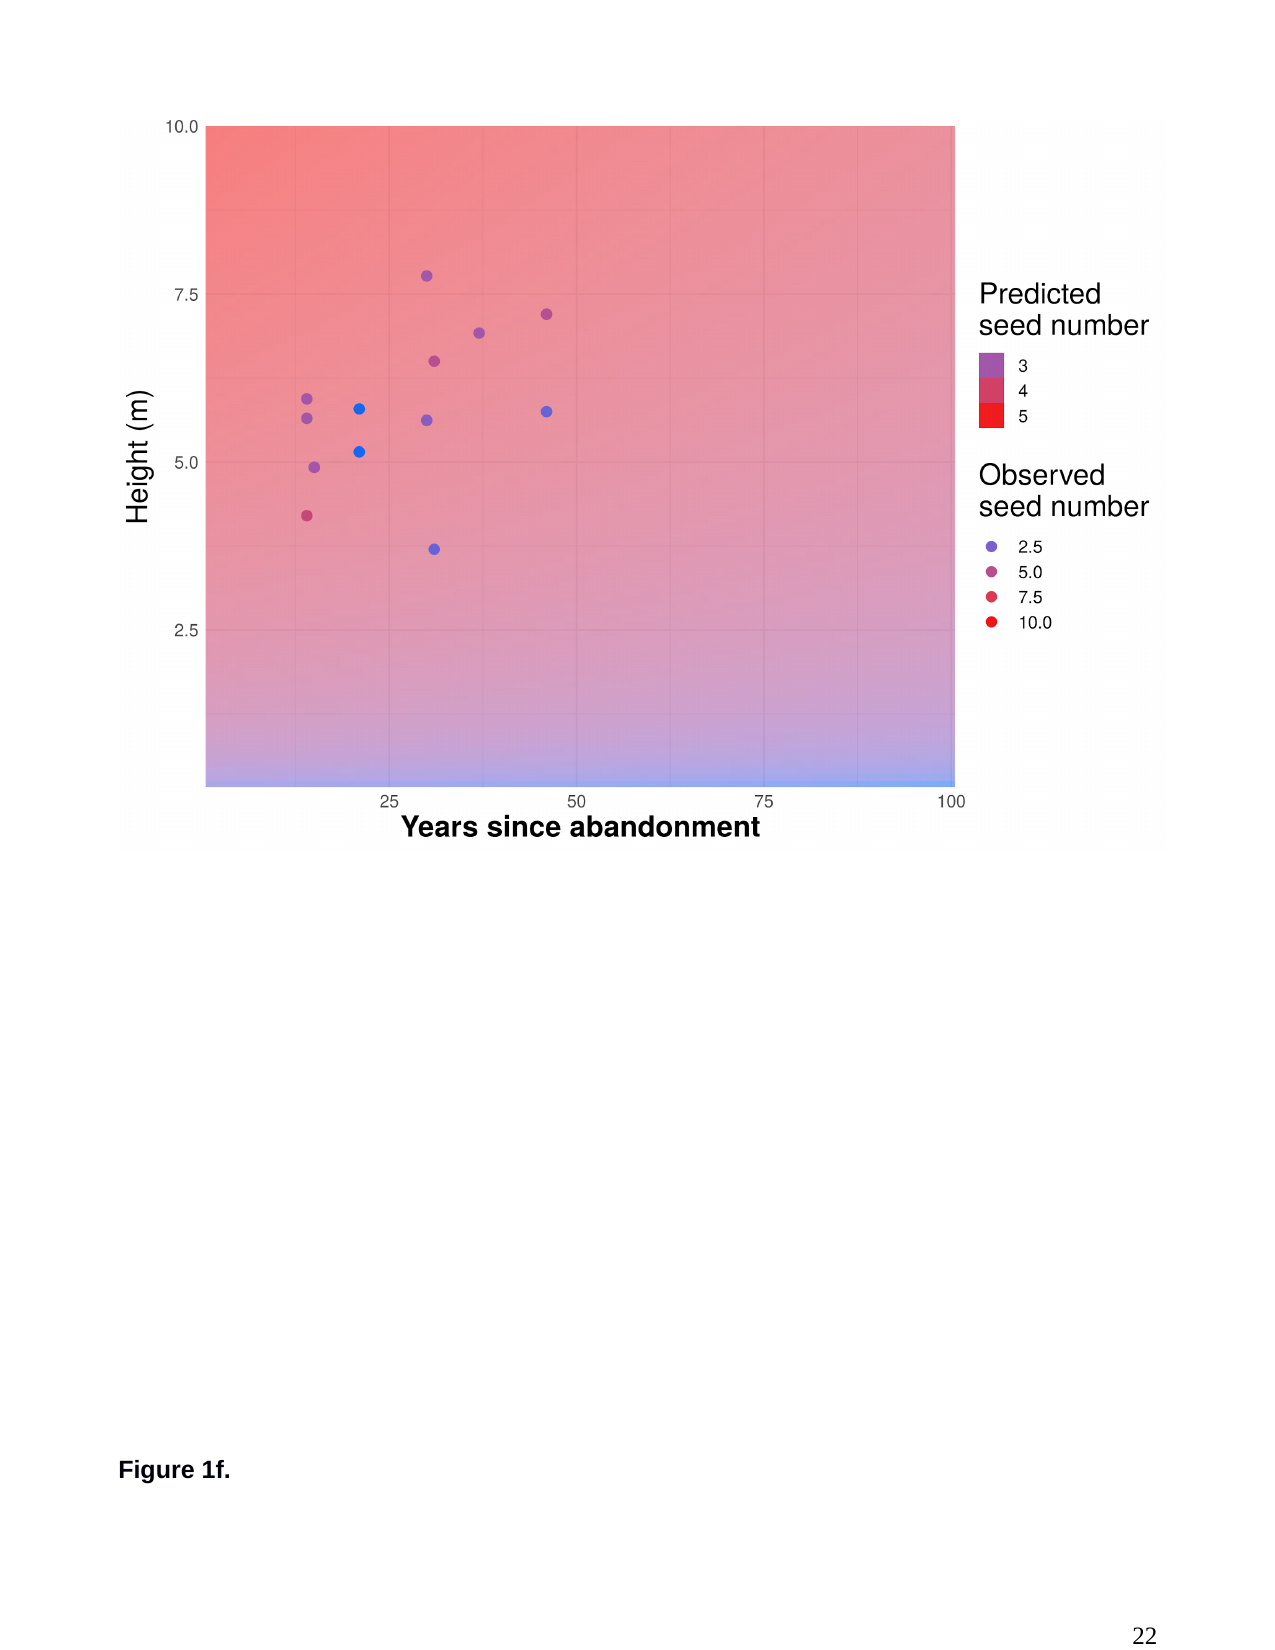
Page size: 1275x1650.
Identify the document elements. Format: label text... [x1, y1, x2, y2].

text Figure 1f. [118, 1454, 1157, 1483]
picture [118, 118, 1165, 851]
